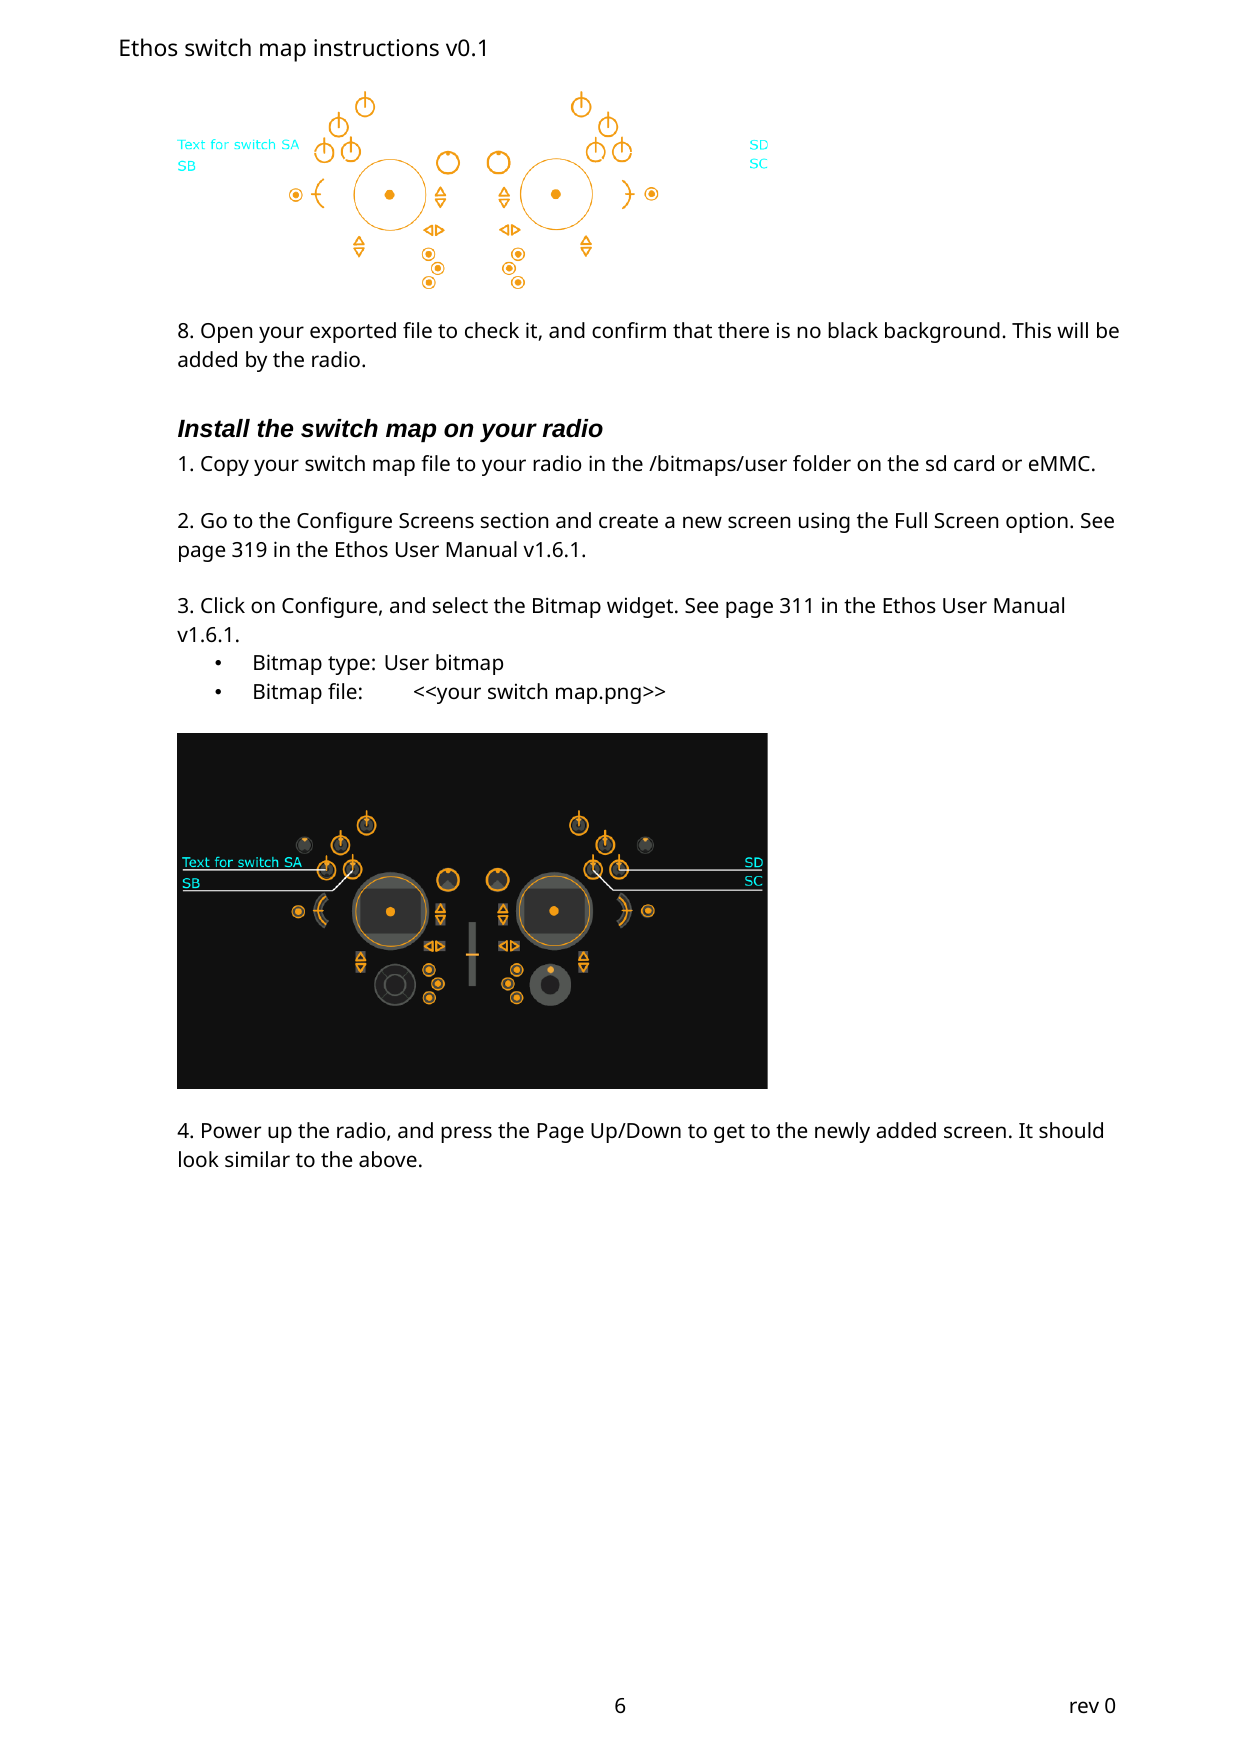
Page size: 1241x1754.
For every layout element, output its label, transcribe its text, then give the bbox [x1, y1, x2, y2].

text 3. Click on Configure, and select the Bitmap widget. See page 311 in the Ethos User Manual v1.6.1. [177, 592, 1122, 648]
picture [177, 91, 768, 289]
picture [177, 733, 768, 1089]
text 2. Go to the Configure Screens section and create a new screen using the Full Screen option. See page 319 in the Ethos User Manual v1.6.1. [177, 506, 1122, 563]
list Bitmap file: <<your switch map.png>> [214, 677, 1122, 705]
list Bitmap type: User bitmap [214, 648, 1122, 677]
text 1. Copy your switch map file to your radio in the /bitmaps/user folder on the sd card or eMMC. [177, 449, 1122, 478]
subtitle Install the switch map on your radio [177, 414, 1122, 443]
text 4. Power up the radio, and press the Page Up/Down to get to the newly added screen. It should look similar to the above. [177, 1117, 1122, 1173]
text 8. Open your exported file to check it, and confirm that there is no black background. This will be added by the radio. [177, 317, 1122, 373]
